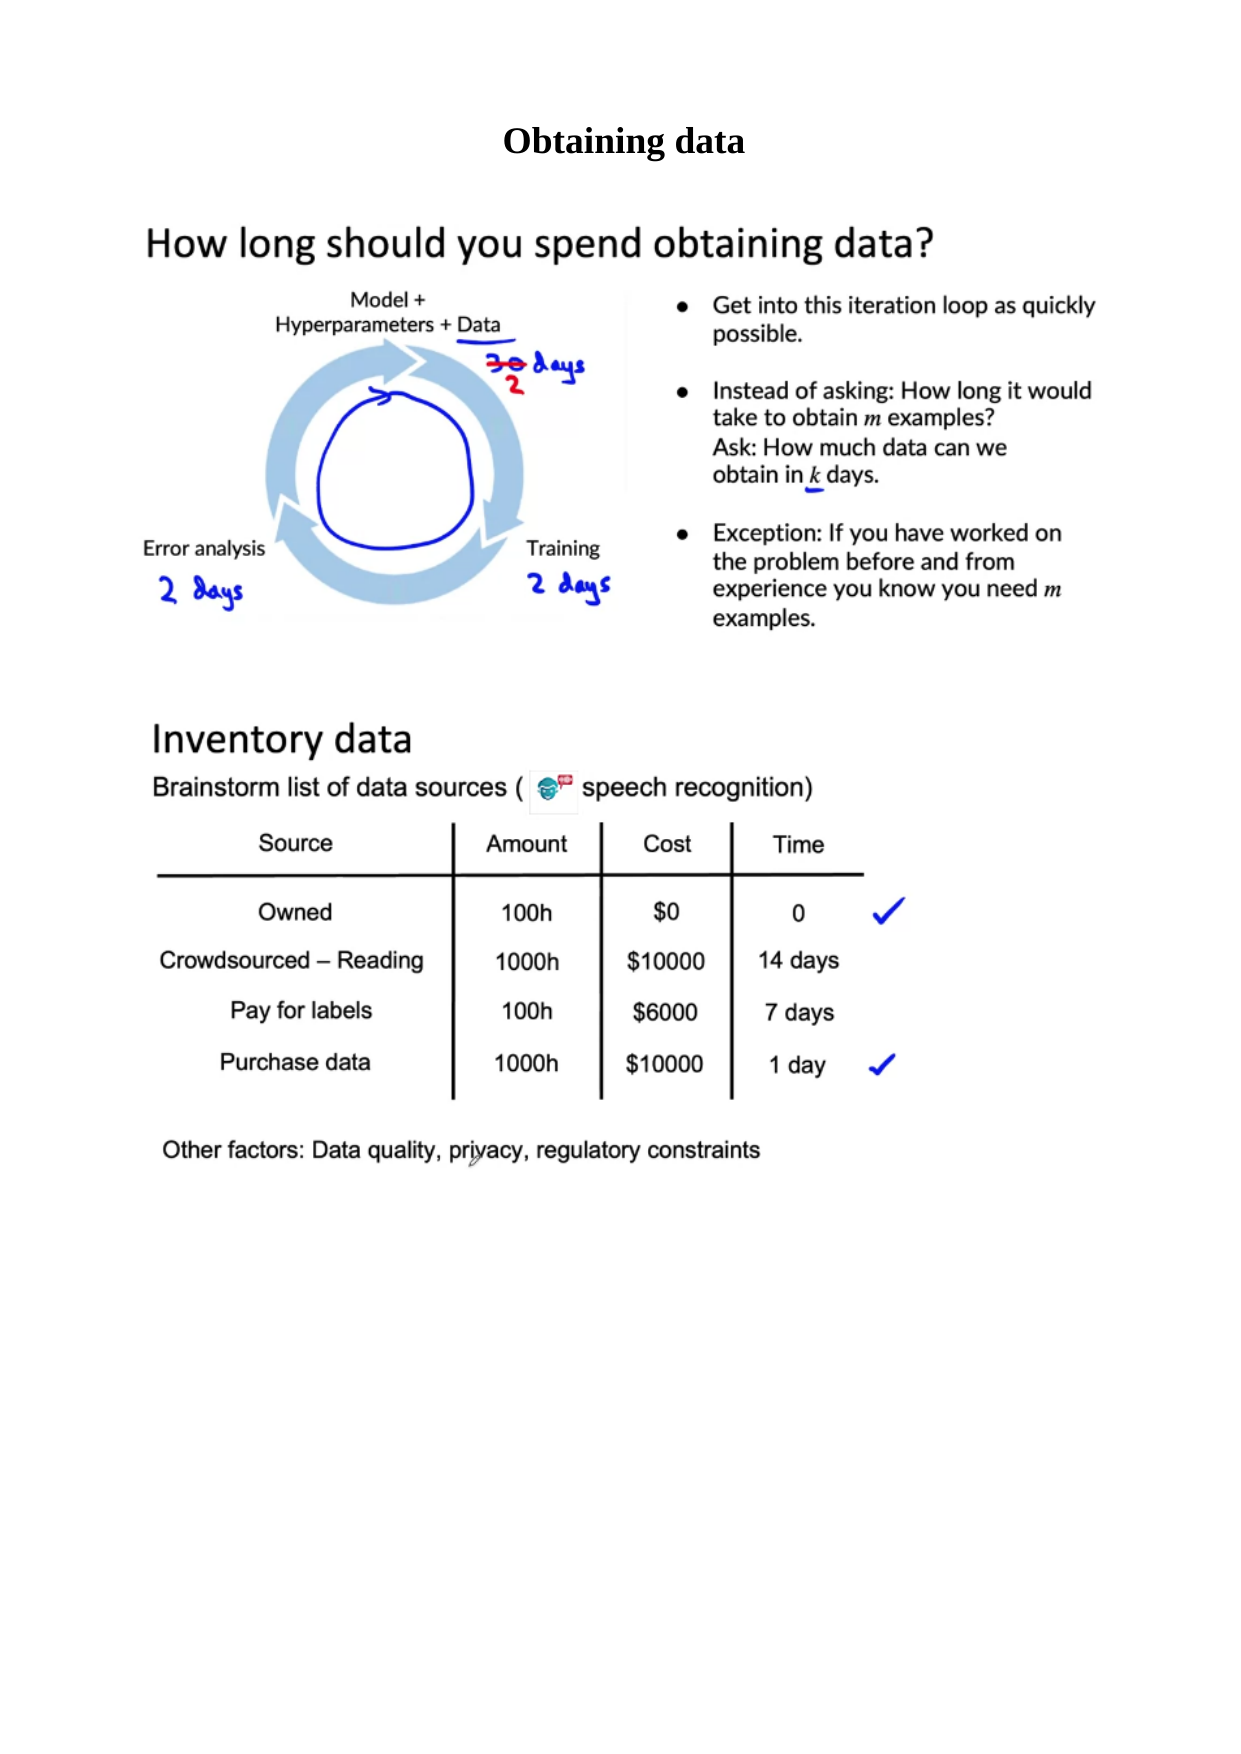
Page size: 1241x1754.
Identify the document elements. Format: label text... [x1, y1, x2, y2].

picture [118, 712, 1123, 1175]
subtitle Obtaining data [118, 118, 1122, 161]
picture [118, 214, 1123, 642]
